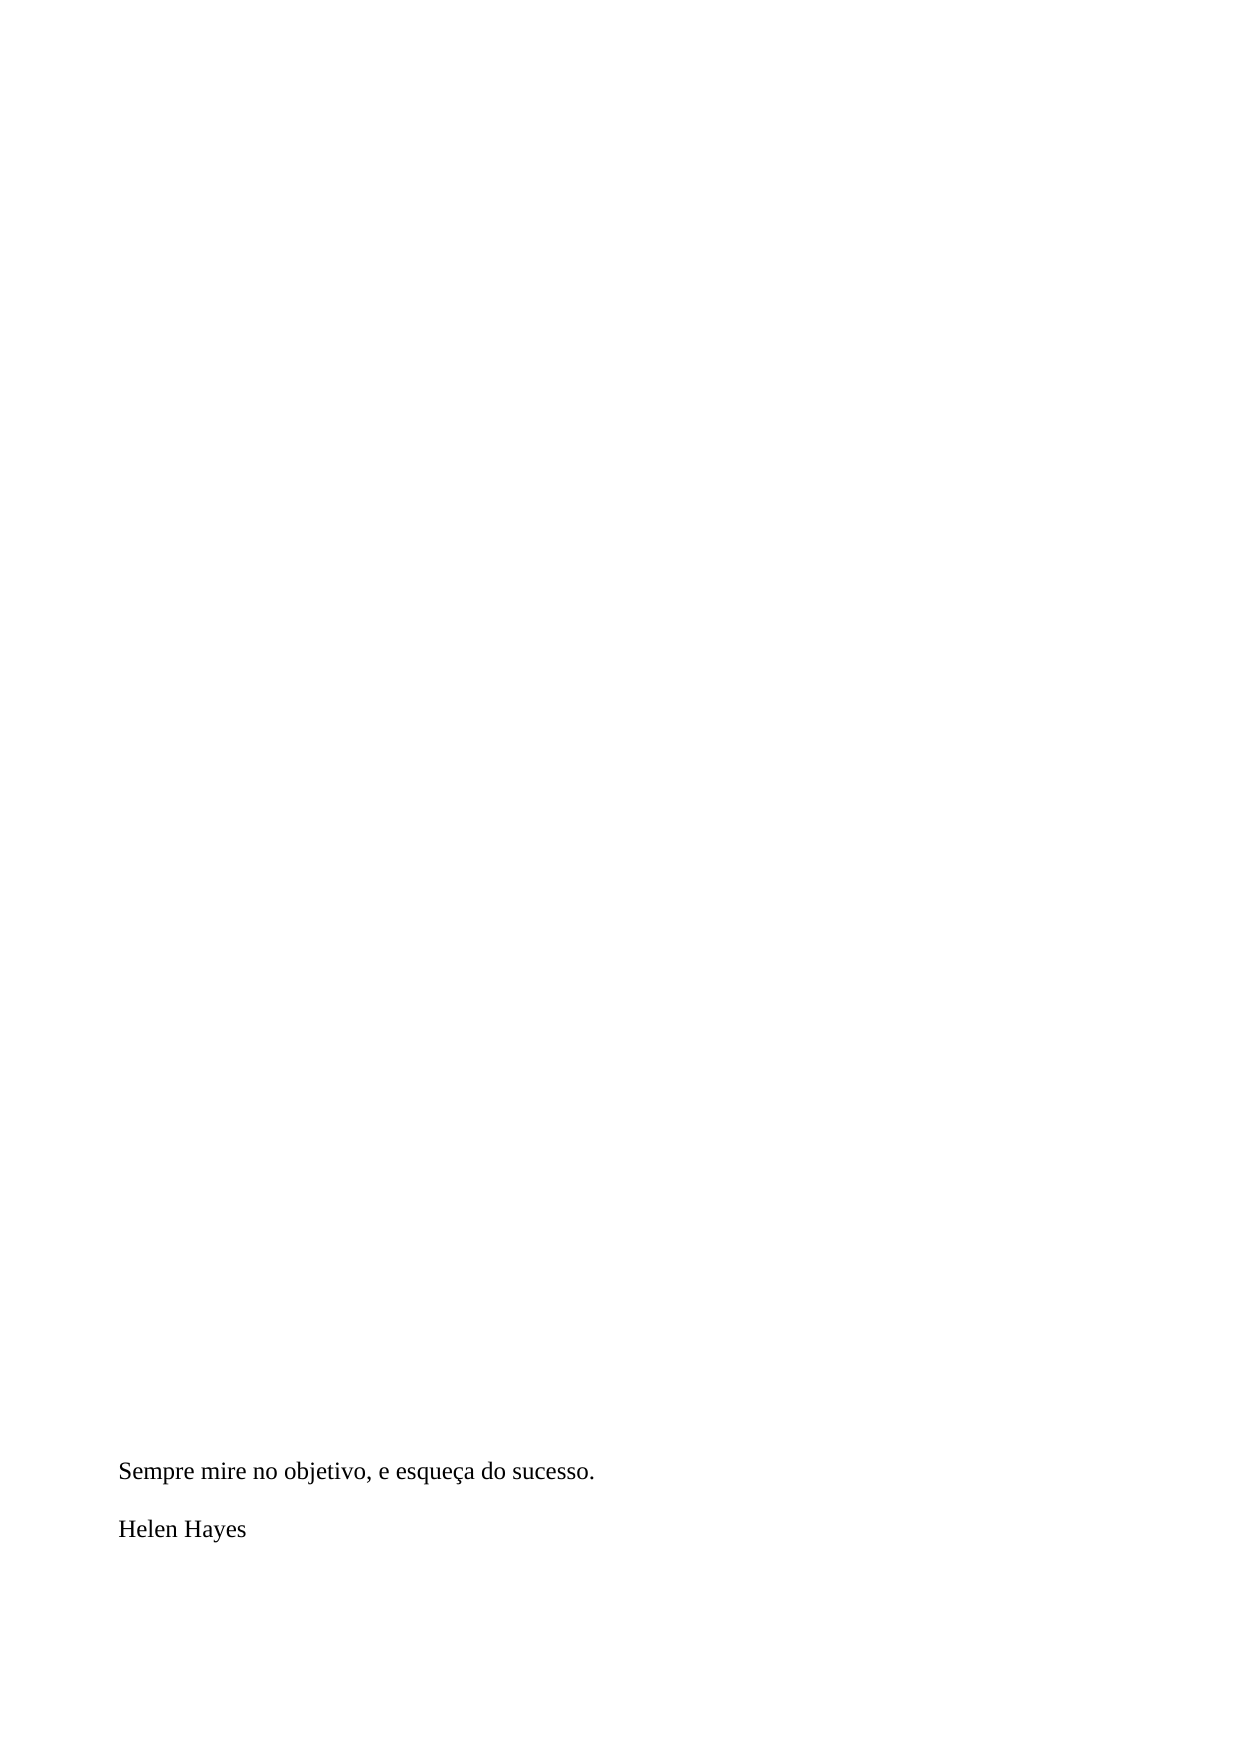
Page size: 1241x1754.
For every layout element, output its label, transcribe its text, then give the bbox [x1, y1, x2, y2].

text Helen Hayes [118, 1514, 1122, 1543]
text Sempre mire no objetivo, e esqueça do sucesso. [118, 1456, 1122, 1484]
